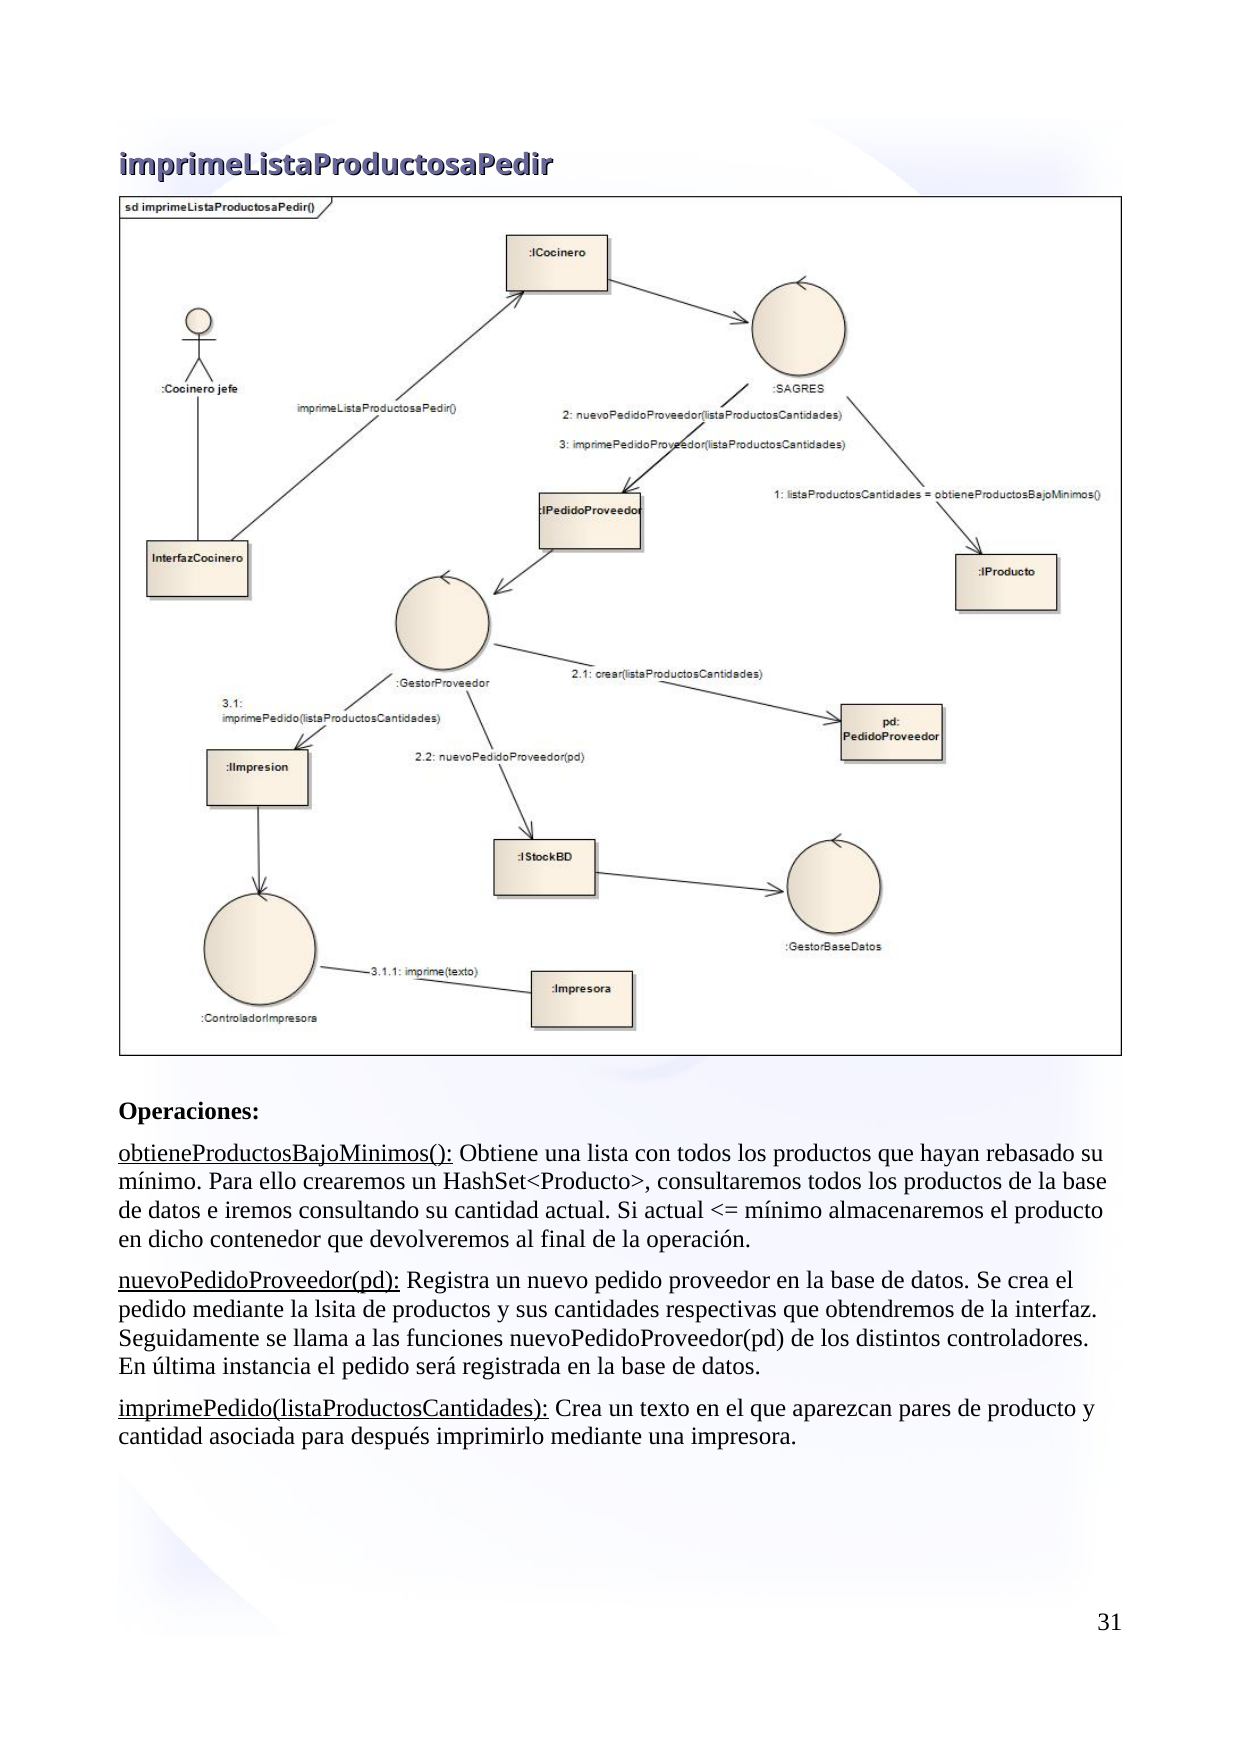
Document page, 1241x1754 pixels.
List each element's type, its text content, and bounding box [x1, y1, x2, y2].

picture [118, 1450, 1122, 1636]
picture [118, 183, 1122, 1096]
text imprimePedido(listaProductosCantidades): Crea un texto en el que aparezcan pares de producto y cantidad asociada para después imprimirlo mediante una impresora. [118, 1393, 1122, 1450]
picture [118, 118, 1122, 143]
picture [118, 1380, 1122, 1393]
text Operaciones: [118, 1096, 1122, 1125]
subtitle imprimeListaProductosaPedir [118, 143, 1122, 183]
picture [118, 1253, 1122, 1265]
text nuevoPedidoProveedor(pd): Registra un nuevo pedido proveedor en la base de datos. Se crea el pedido mediante la lsita de productos y sus cantidades respectivas que obtendremos de la interfaz. Seguidamente se llama a las funciones nuevoPedidoProveedor(pd) de los distintos controladores. En última instancia el pedido será registrada en la base de datos. [118, 1265, 1122, 1380]
text obtieneProductosBajoMinimos(): Obtiene una lista con todos los productos que hayan rebasado su mínimo. Para ello crearemos un HashSet<Producto>, consultaremos todos los productos de la base de datos e iremos consultando su cantidad actual. Si actual <= mínimo almacenaremos el producto en dicho contenedor que devolveremos al final de la operación. [118, 1138, 1122, 1253]
picture [118, 1125, 1122, 1138]
